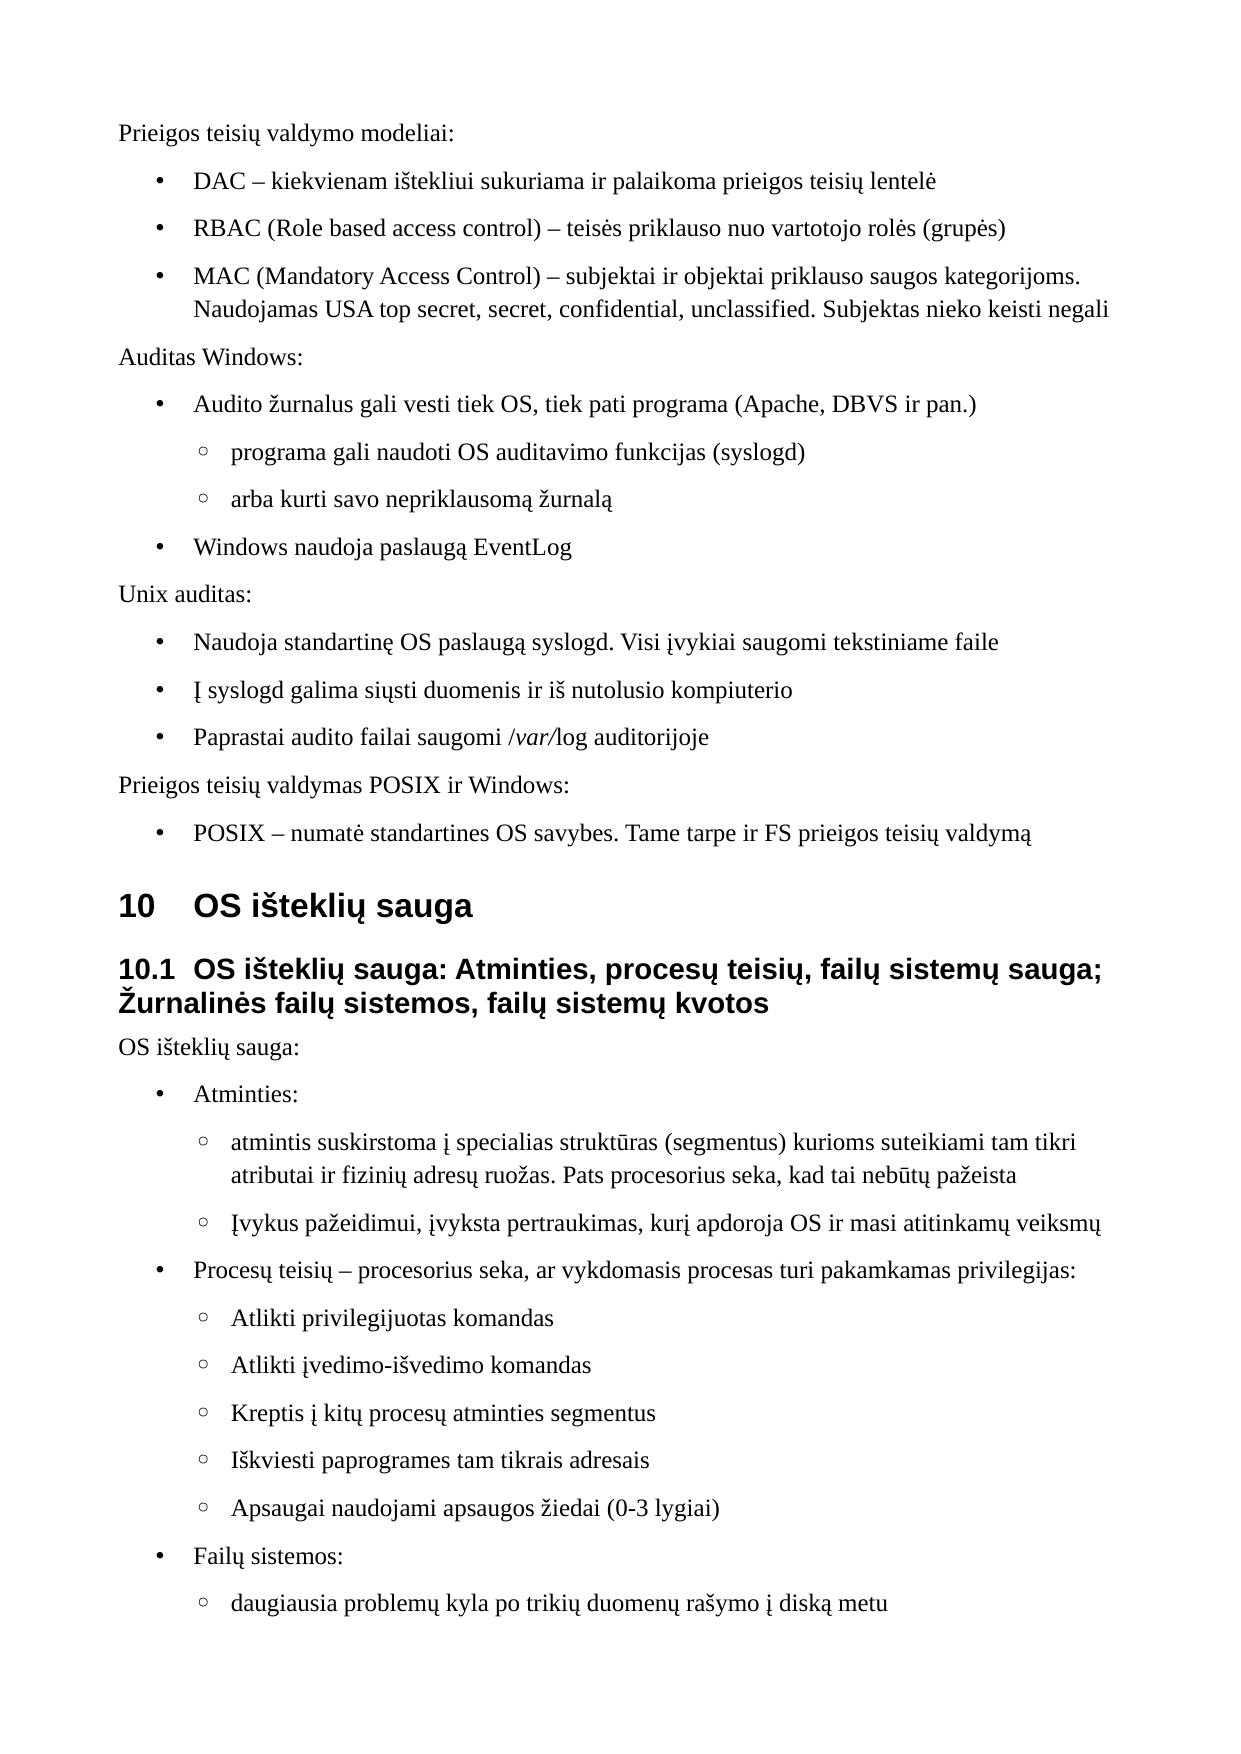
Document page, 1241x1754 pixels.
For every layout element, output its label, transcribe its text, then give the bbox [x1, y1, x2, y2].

list Atlikti privilegijuotas komandas [193, 1303, 1122, 1332]
text Auditas Windows: [118, 342, 1122, 370]
subtitle OS išteklių sauga: Atminties, procesų teisių, failų sistemų sauga; Žurnalinės failų sistemos, failų sistemų kvotos [118, 952, 1122, 1019]
subtitle OS išteklių sauga [118, 886, 1122, 925]
list arba kurti savo nepriklausomą žurnalą [193, 484, 1122, 513]
list Įvykus pažeidimui, įvyksta pertraukimas, kurį apdoroja OS ir masi atitinkamų veiksmų [193, 1208, 1122, 1236]
list RBAC (Role based access control) – teisės priklauso nuo vartotojo rolės (grupės) [156, 213, 1122, 242]
list Kreptis į kitų procesų atminties segmentus [193, 1398, 1122, 1427]
list DAC – kiekvienam ištekliui sukuriama ir palaikoma prieigos teisių lentelė [156, 166, 1122, 194]
list Windows naudoja paslaugą EventLog [156, 532, 1122, 561]
list POSIX – numatė standartines OS savybes. Tame tarpe ir FS prieigos teisių valdymą [156, 818, 1122, 846]
list Atminties: [156, 1079, 1122, 1108]
list Audito žurnalus gali vesti tiek OS, tiek pati programa (Apache, DBVS ir pan.) [156, 389, 1122, 418]
list Naudoja standartinę OS paslaugą syslogd. Visi įvykiai saugomi tekstiniame faile [156, 627, 1122, 656]
list programa gali naudoti OS auditavimo funkcijas (syslogd) [193, 437, 1122, 466]
list Į syslogd galima siųsti duomenis ir iš nutolusio kompiuterio [156, 675, 1122, 703]
text Unix auditas: [118, 579, 1122, 608]
list daugiausia problemų kyla po trikių duomenų rašymo į diską metu [193, 1588, 1122, 1617]
list MAC (Mandatory Access Control) – subjektai ir objektai priklauso saugos kategorijoms. Naudojamas USA top secret, secret, confidential, unclassified. Subjektas nieko keisti negali [156, 261, 1122, 323]
list Iškviesti paprogrames tam tikrais adresais [193, 1446, 1122, 1474]
text OS išteklių sauga: [118, 1032, 1122, 1061]
list Atlikti įvedimo-išvedimo komandas [193, 1350, 1122, 1379]
list Paprastai audito failai saugomi /var/log auditorijoje [156, 722, 1122, 751]
text Prieigos teisių valdymas POSIX ir Windows: [118, 770, 1122, 799]
list Procesų teisių – procesorius seka, ar vykdomasis procesas turi pakamkamas privilegijas: [156, 1255, 1122, 1284]
list Failų sistemos: [156, 1541, 1122, 1569]
list Apsaugai naudojami apsaugos žiedai (0-3 lygiai) [193, 1493, 1122, 1522]
list atmintis suskirstoma į specialias struktūras (segmentus) kurioms suteikiami tam tikri atributai ir fizinių adresų ruožas. Pats procesorius seka, kad tai nebūtų pažeista [193, 1127, 1122, 1189]
text Prieigos teisių valdymo modeliai: [118, 118, 1122, 147]
